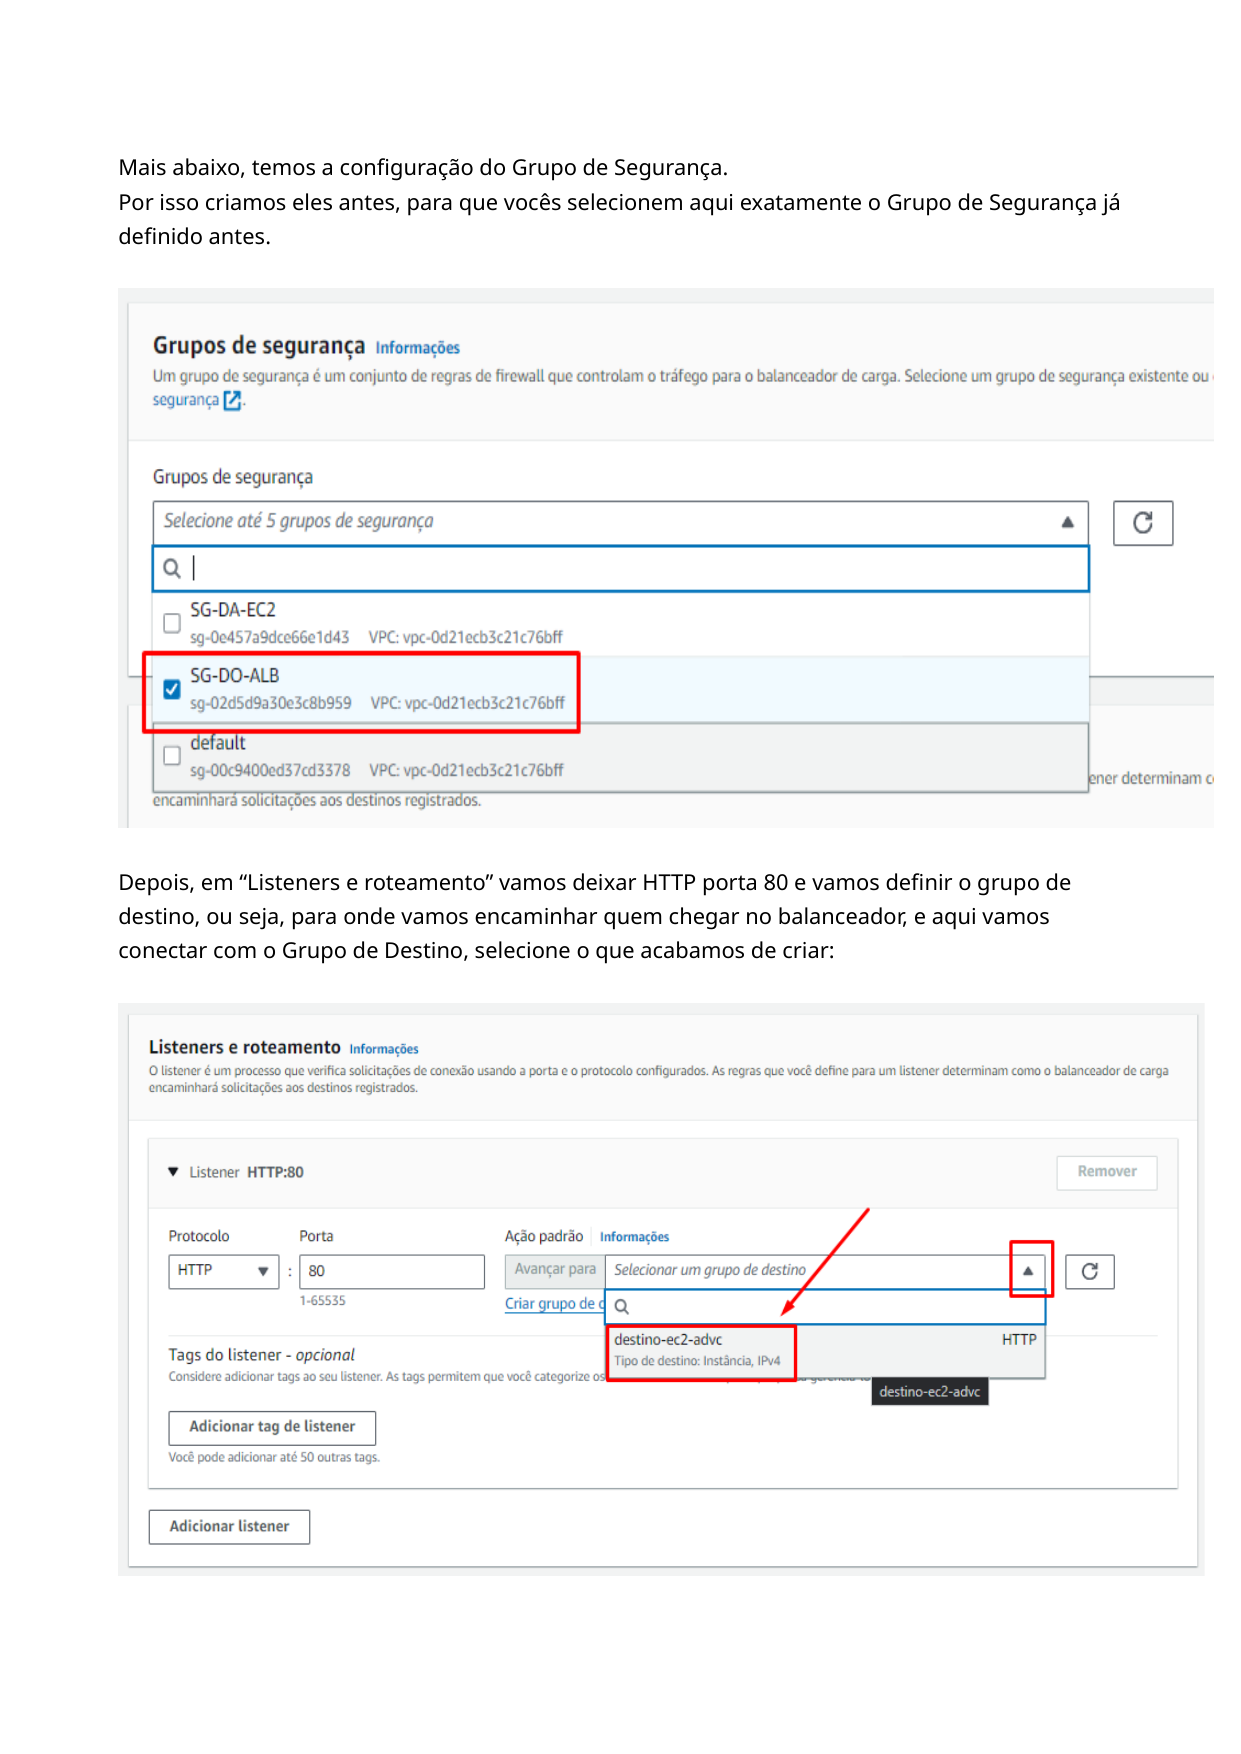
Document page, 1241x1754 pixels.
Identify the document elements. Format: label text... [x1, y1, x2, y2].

text Mais abaixo, temos a configuração do Grupo de Segurança. [118, 152, 1122, 182]
picture [118, 288, 1214, 828]
picture [118, 1003, 1205, 1576]
text Por isso criamos eles antes, para que vocês selecionem aqui exatamente o Grupo de Segurança já definido antes. [118, 186, 1122, 250]
text Depois, em “Listeners e roteamento” vamos deixar HTTP porta 80 e vamos definir o grupo de destino, ou seja, para onde vamos encaminhar quem chegar no balanceador, e aqui vamos conectar com o Grupo de Destino, selecione o que acabamos de criar: [118, 866, 1122, 964]
